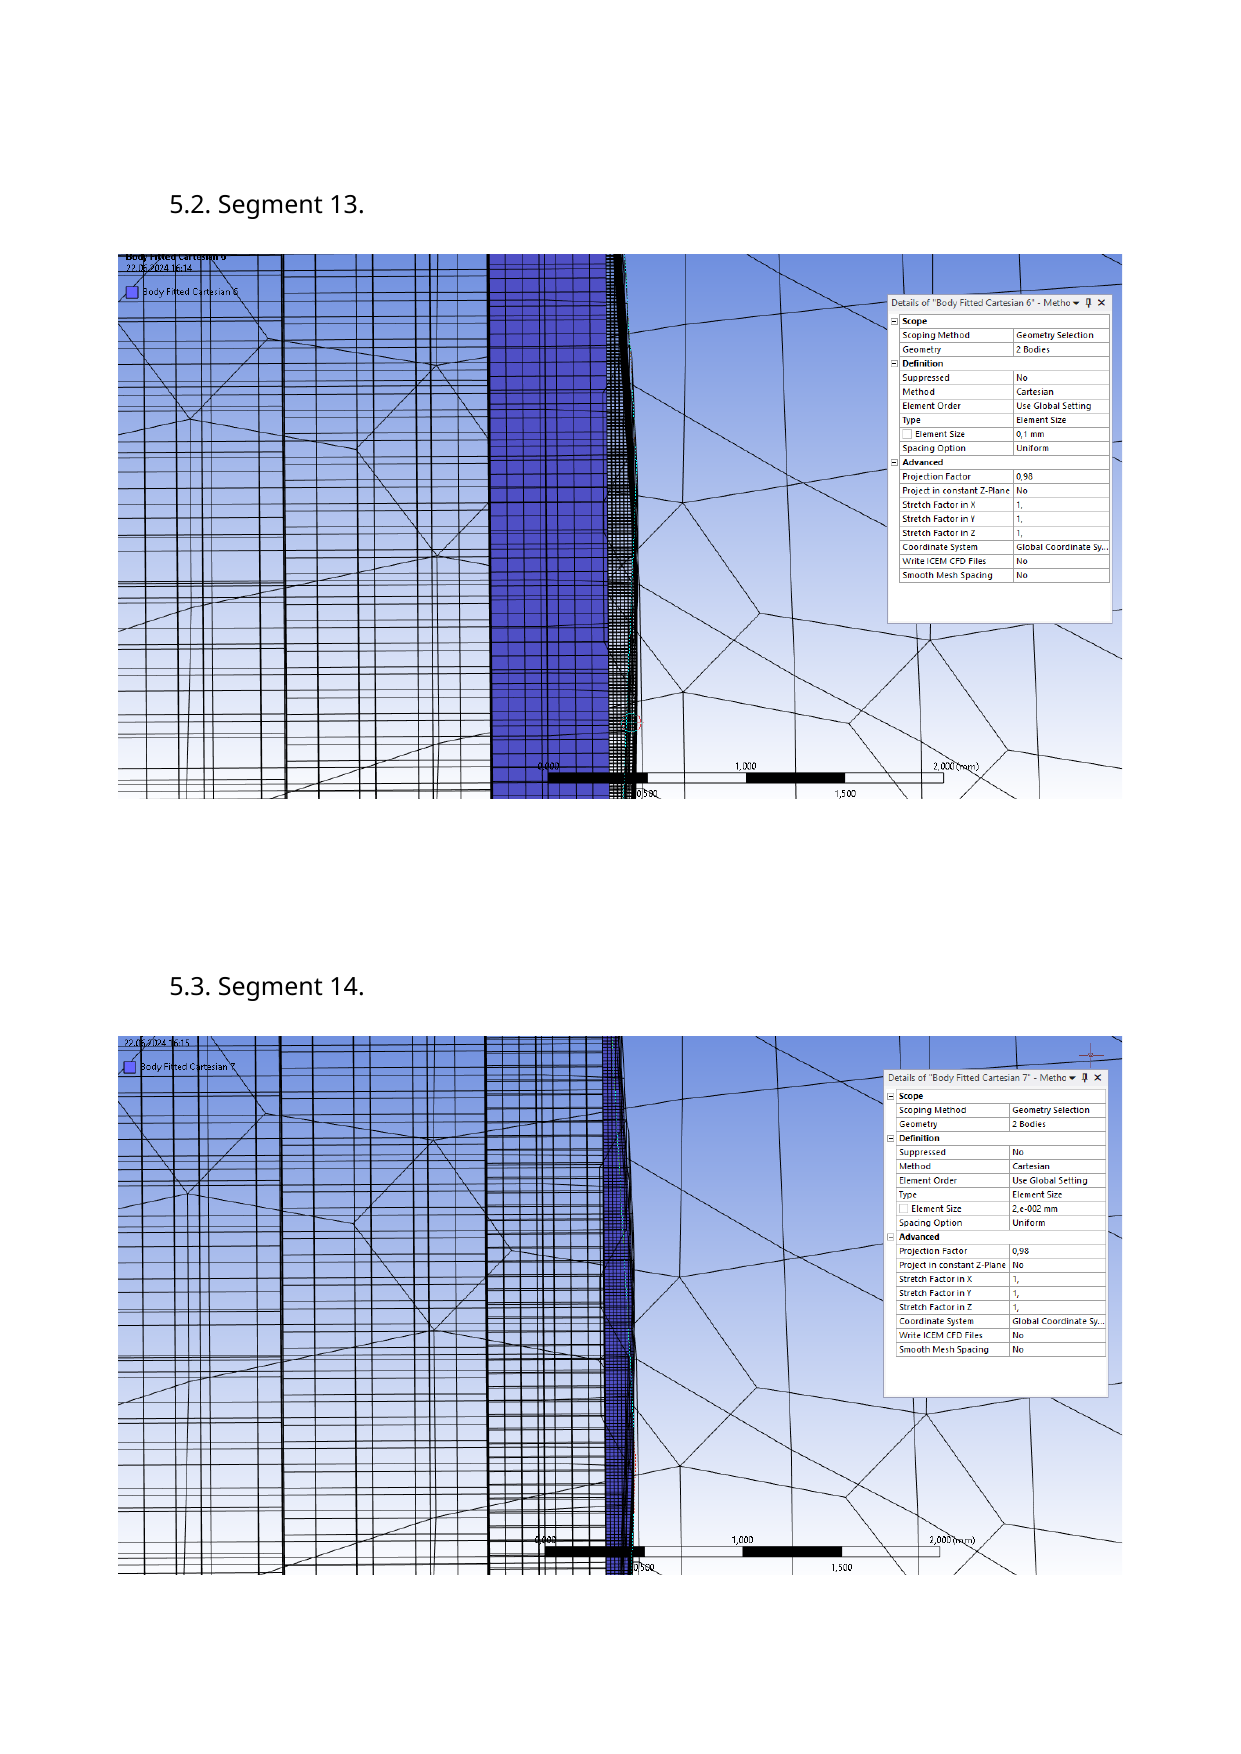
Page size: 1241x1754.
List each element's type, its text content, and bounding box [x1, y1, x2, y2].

picture [118, 254, 1123, 799]
text 5.3. Segment 14. [118, 968, 1122, 1002]
picture [118, 1036, 1123, 1575]
text 5.2. Segment 13. [118, 186, 1122, 220]
